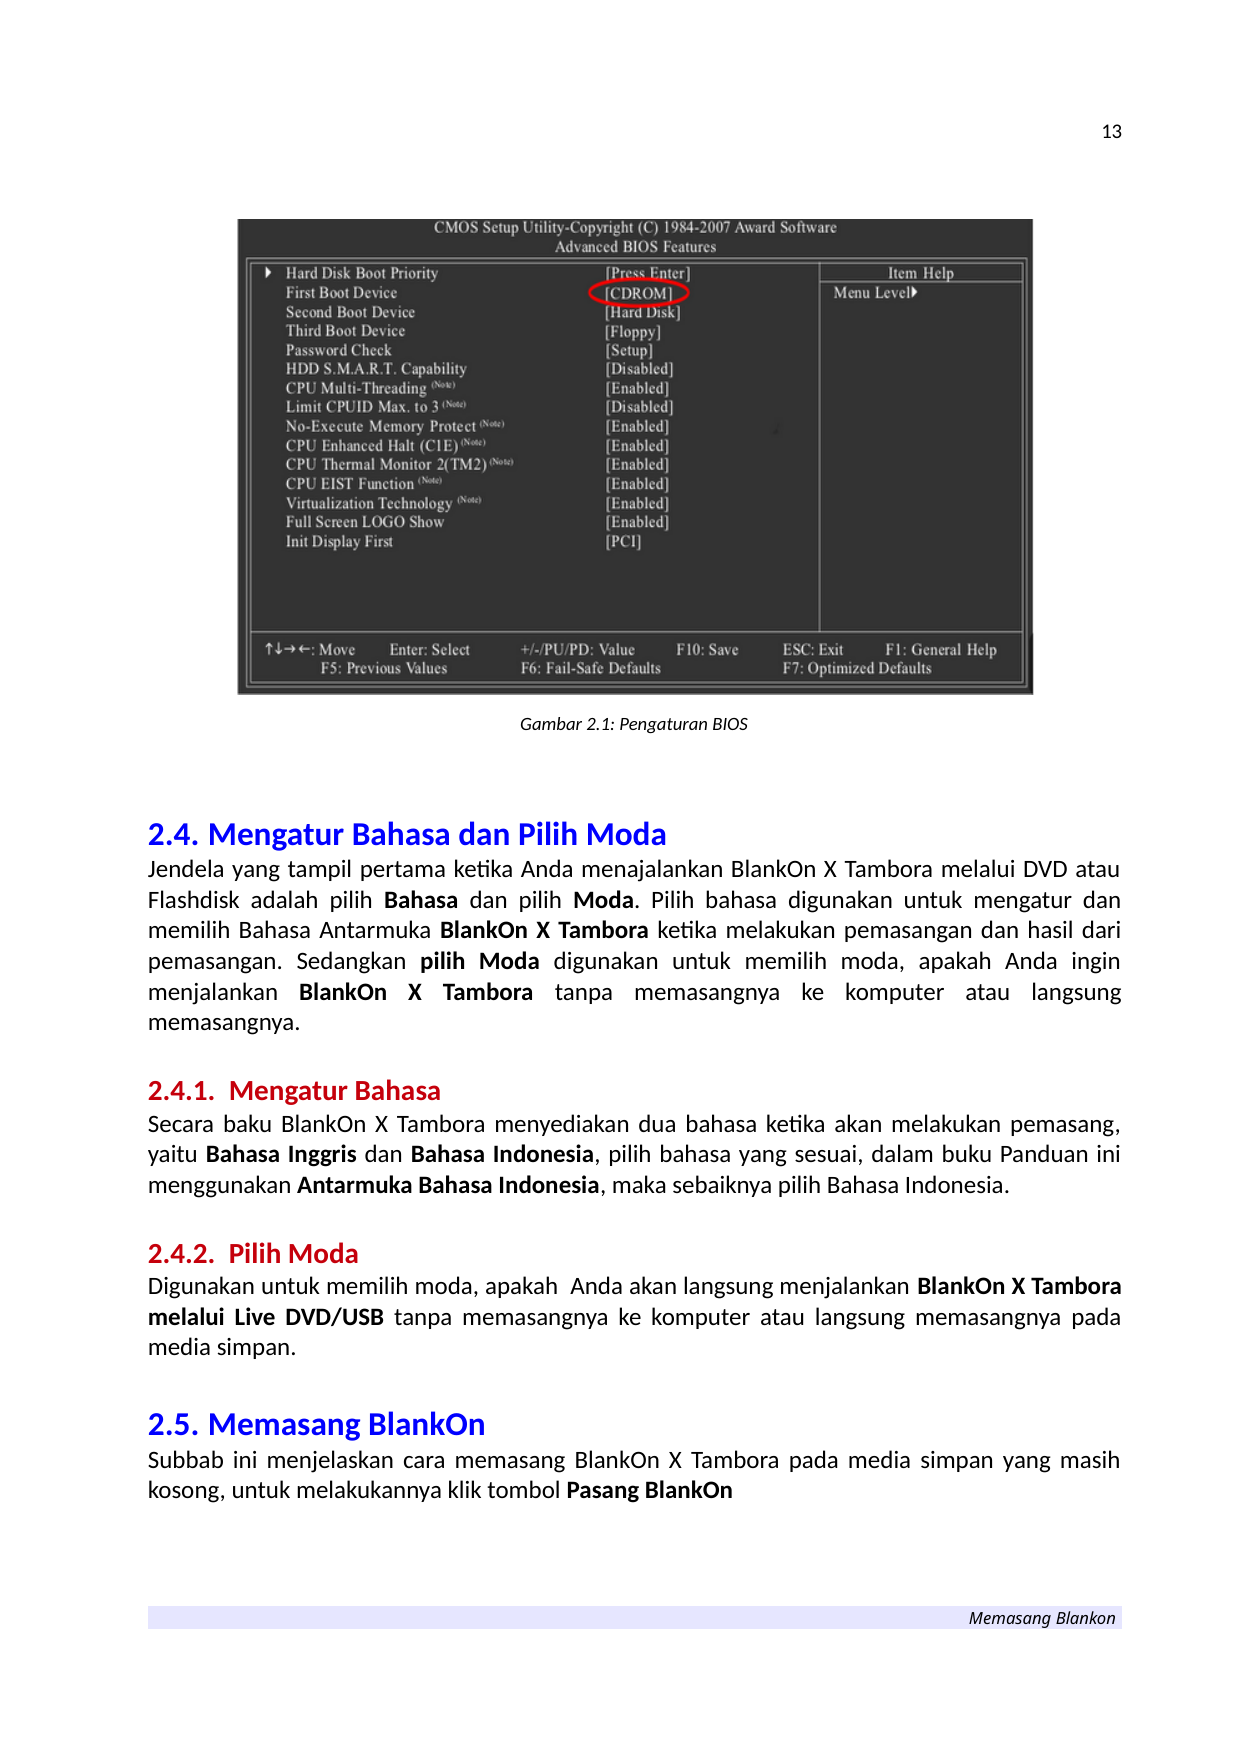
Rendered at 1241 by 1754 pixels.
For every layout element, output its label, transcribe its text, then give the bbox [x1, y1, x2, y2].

text Gambar 2.1: Pengaturan BIOS [236, 695, 1033, 735]
text Digunakan untuk memilih moda, apakah Anda akan langsung menjalankan BlankOn X Tambora melalui Live DVD/USB tanpa memasangnya ke komputer atau langsung memasangnya pada media simpan. [148, 1270, 1122, 1362]
subtitle Memasang BlankOn [148, 1403, 1122, 1444]
text Jendela yang tampil pertama ketika Anda menajalankan BlankOn X Tambora melalui DVD atau Flashdisk adalah pilih Bahasa dan pilih Moda. Pilih bahasa digunakan untuk mengatur dan memilih Bahasa Antarmuka BlankOn X Tambora ketika melakukan pemasangan dan hasil dari pemasangan. Sedangkan pilih Moda digunakan untuk memilih moda, apakah Anda ingin menjalankan BlankOn X Tambora tanpa memasangnya ke komputer atau langsung memasangnya. [148, 854, 1122, 1037]
subtitle Mengatur Bahasa dan Pilih Moda [148, 813, 1122, 854]
text Subbab ini menjelaskan cara memasang BlankOn X Tambora pada media simpan yang masih kosong, untuk melakukannya klik tombol Pasang BlankOn [148, 1444, 1122, 1505]
text Secara baku BlankOn X Tambora menyediakan dua bahasa ketika akan melakukan pemasang, yaitu Bahasa Inggris dan Bahasa Indonesia, pilih bahasa yang sesuai, dalam buku Panduan ini menggunakan Antarmuka Bahasa Indonesia, maka sebaiknya pilih Bahasa Indonesia. [148, 1108, 1122, 1199]
subtitle Mengatur Bahasa [148, 1072, 1122, 1108]
picture [236, 219, 1034, 695]
subtitle Pilih Moda [148, 1235, 1122, 1270]
